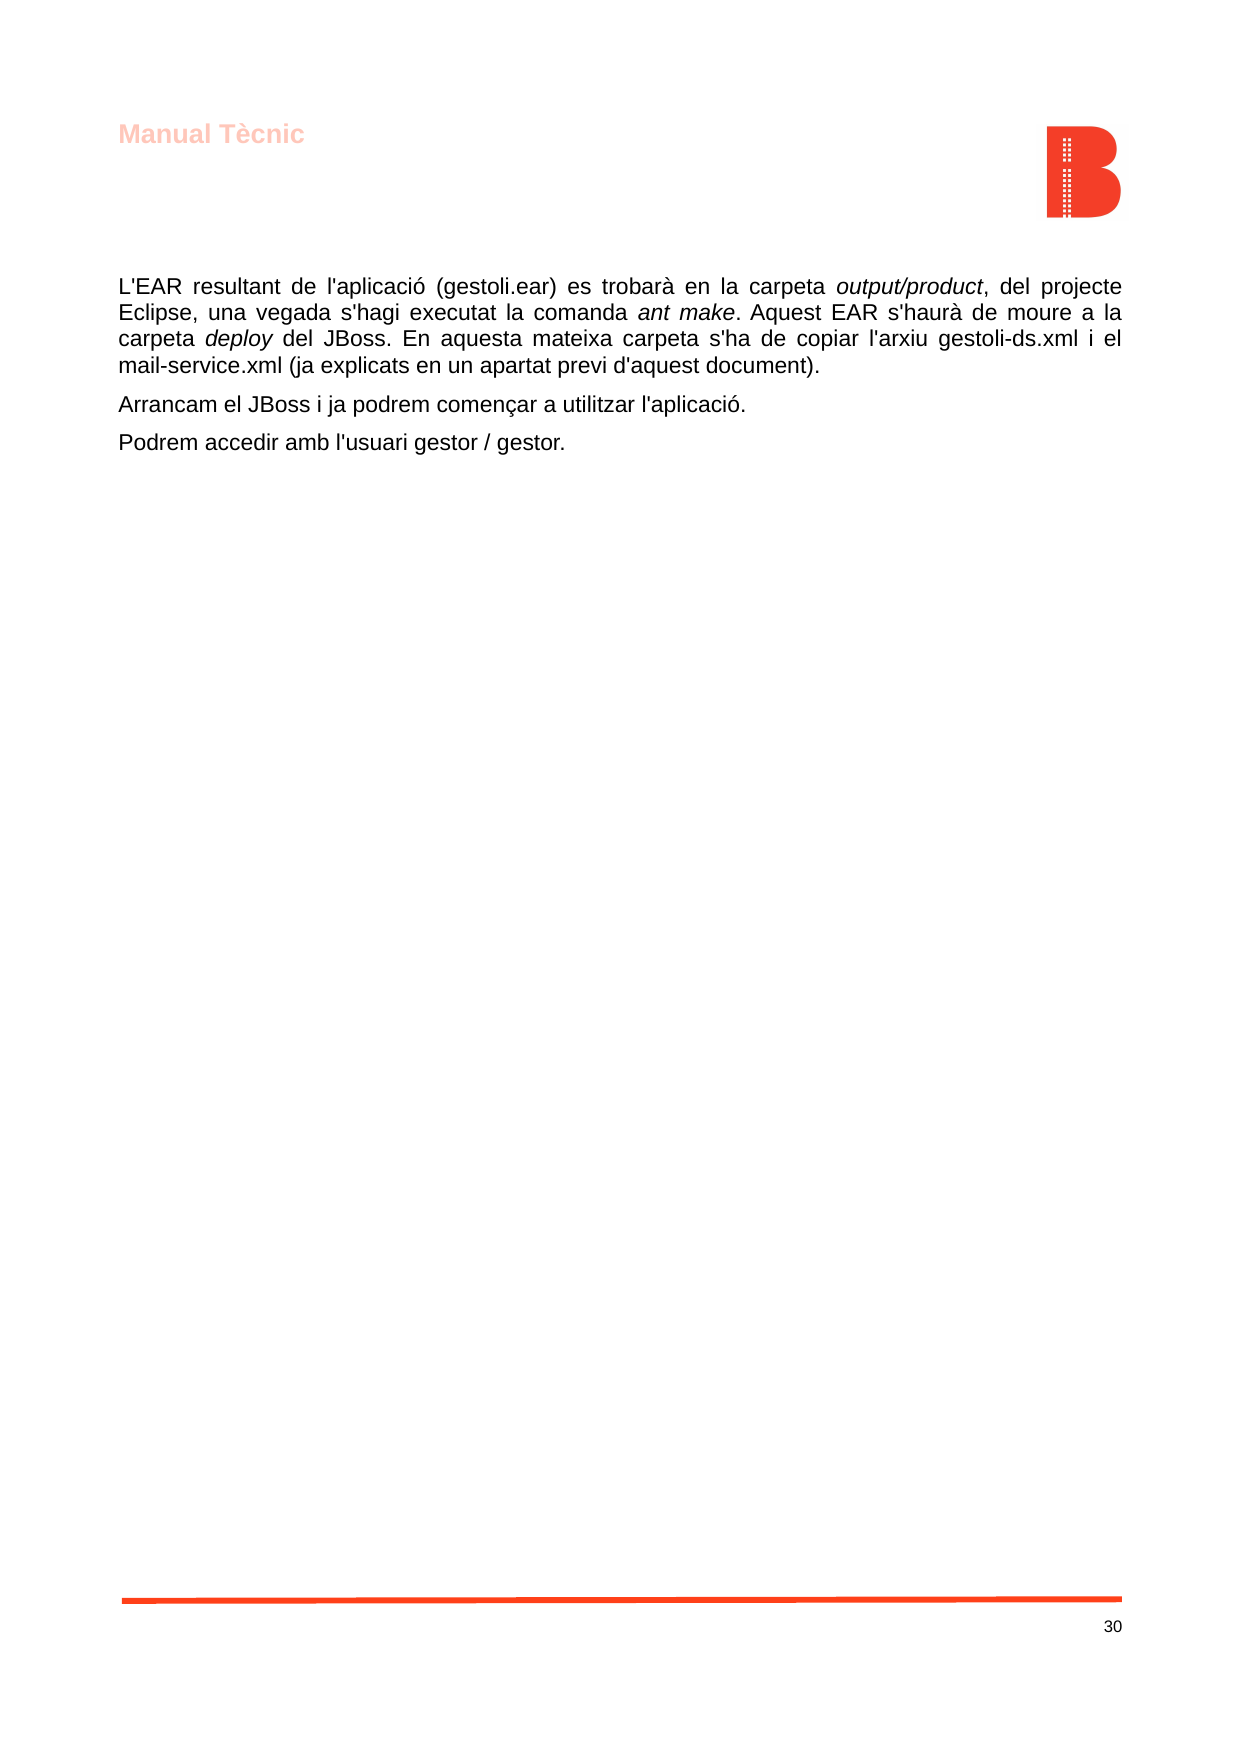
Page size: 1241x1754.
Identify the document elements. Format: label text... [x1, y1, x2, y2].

picture [1036, 124, 1130, 221]
text Arrancam el JBoss i ja podrem començar a utilitzar l'aplicació. [118, 391, 1122, 417]
text Podrem accedir amb l'usuari gestor / gestor. [118, 429, 1122, 456]
text L'EAR resultant de l'aplicació (gestoli.ear) es trobarà en la carpeta output/product, del projecte Eclipse, una vegada s'hagi executat la comanda ant make. Aquest EAR s'haurà de moure a la carpeta deploy del JBoss. En aquesta mateixa carpeta s'ha de copiar l'arxiu gestoli-ds.xml i el mail-service.xml (ja explicats en un apartat previ d'aquest document). [118, 273, 1122, 378]
